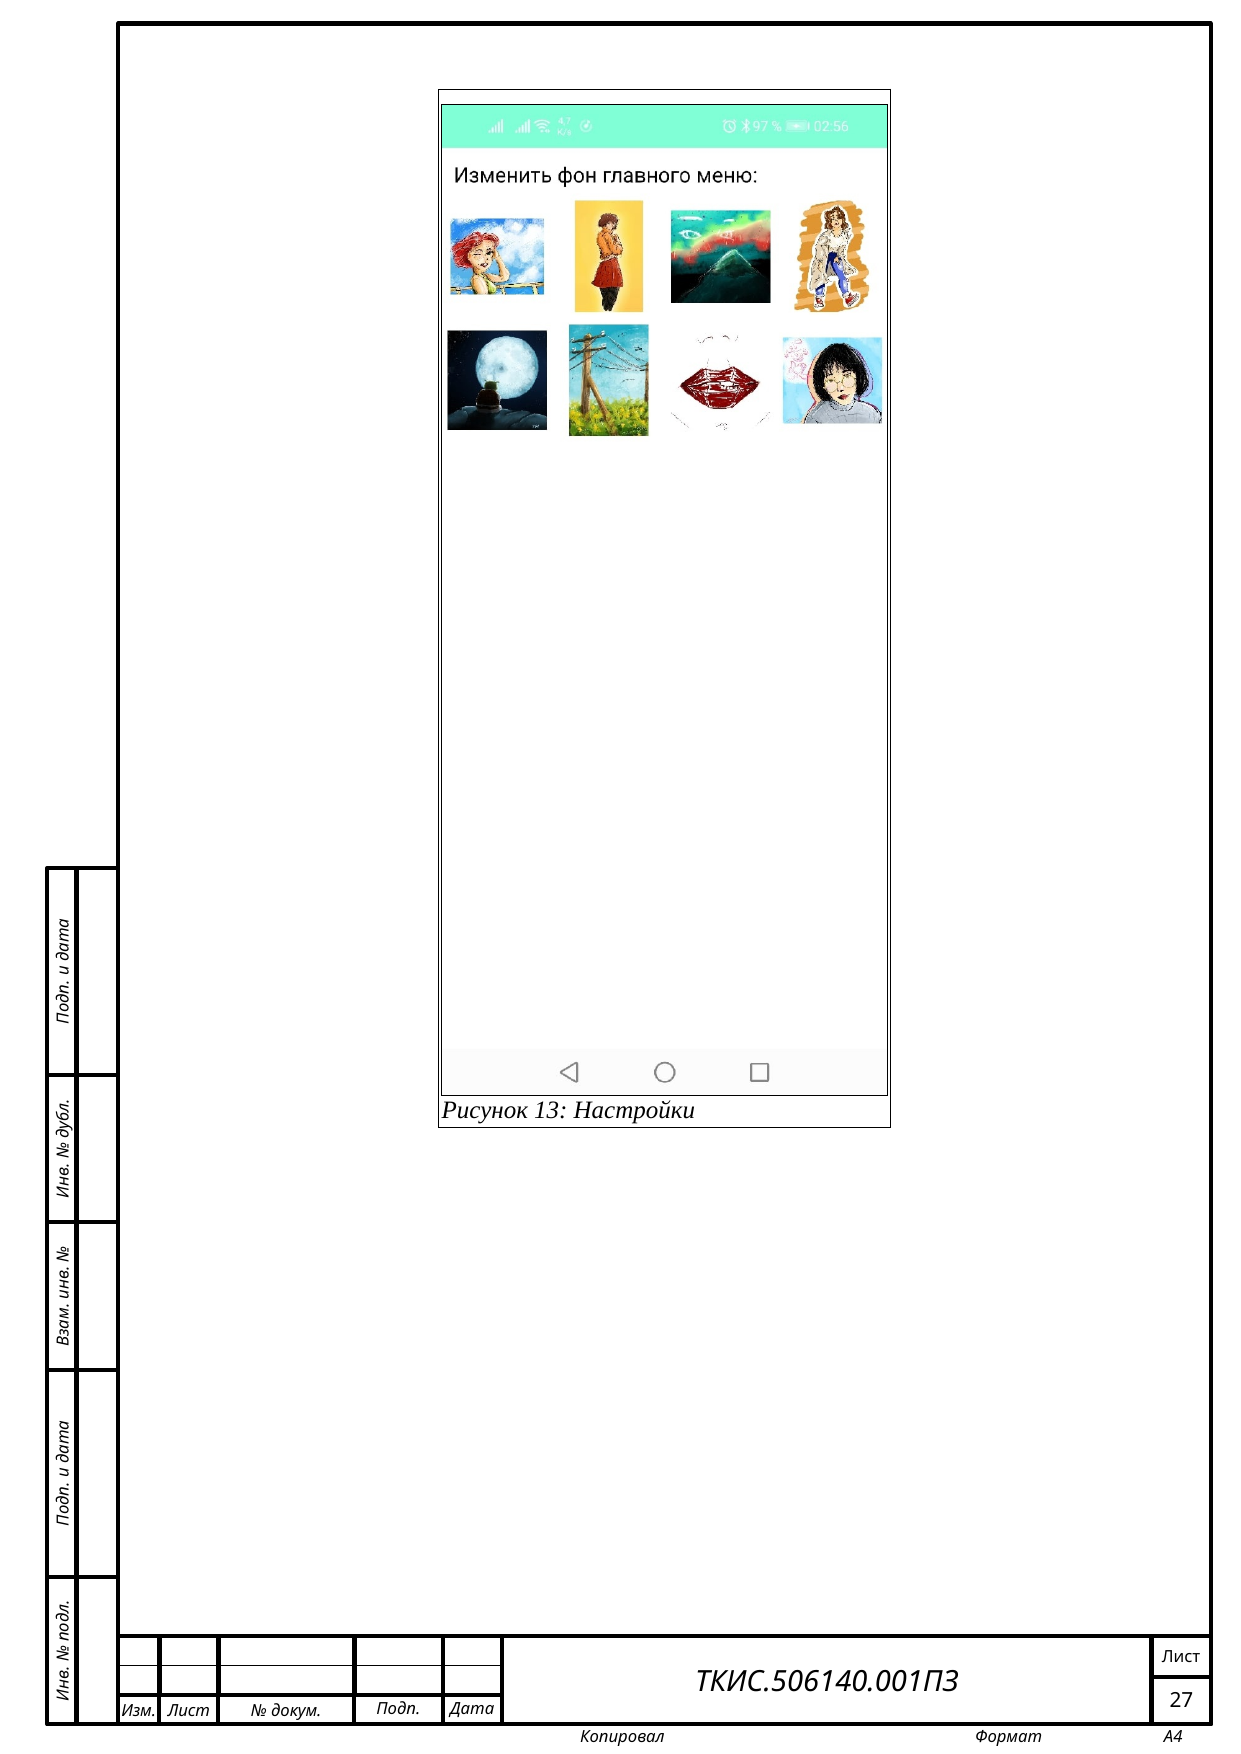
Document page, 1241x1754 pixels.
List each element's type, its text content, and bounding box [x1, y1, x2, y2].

picture [442, 105, 887, 1095]
text Рисунок 13: Настройки [441, 1096, 887, 1124]
